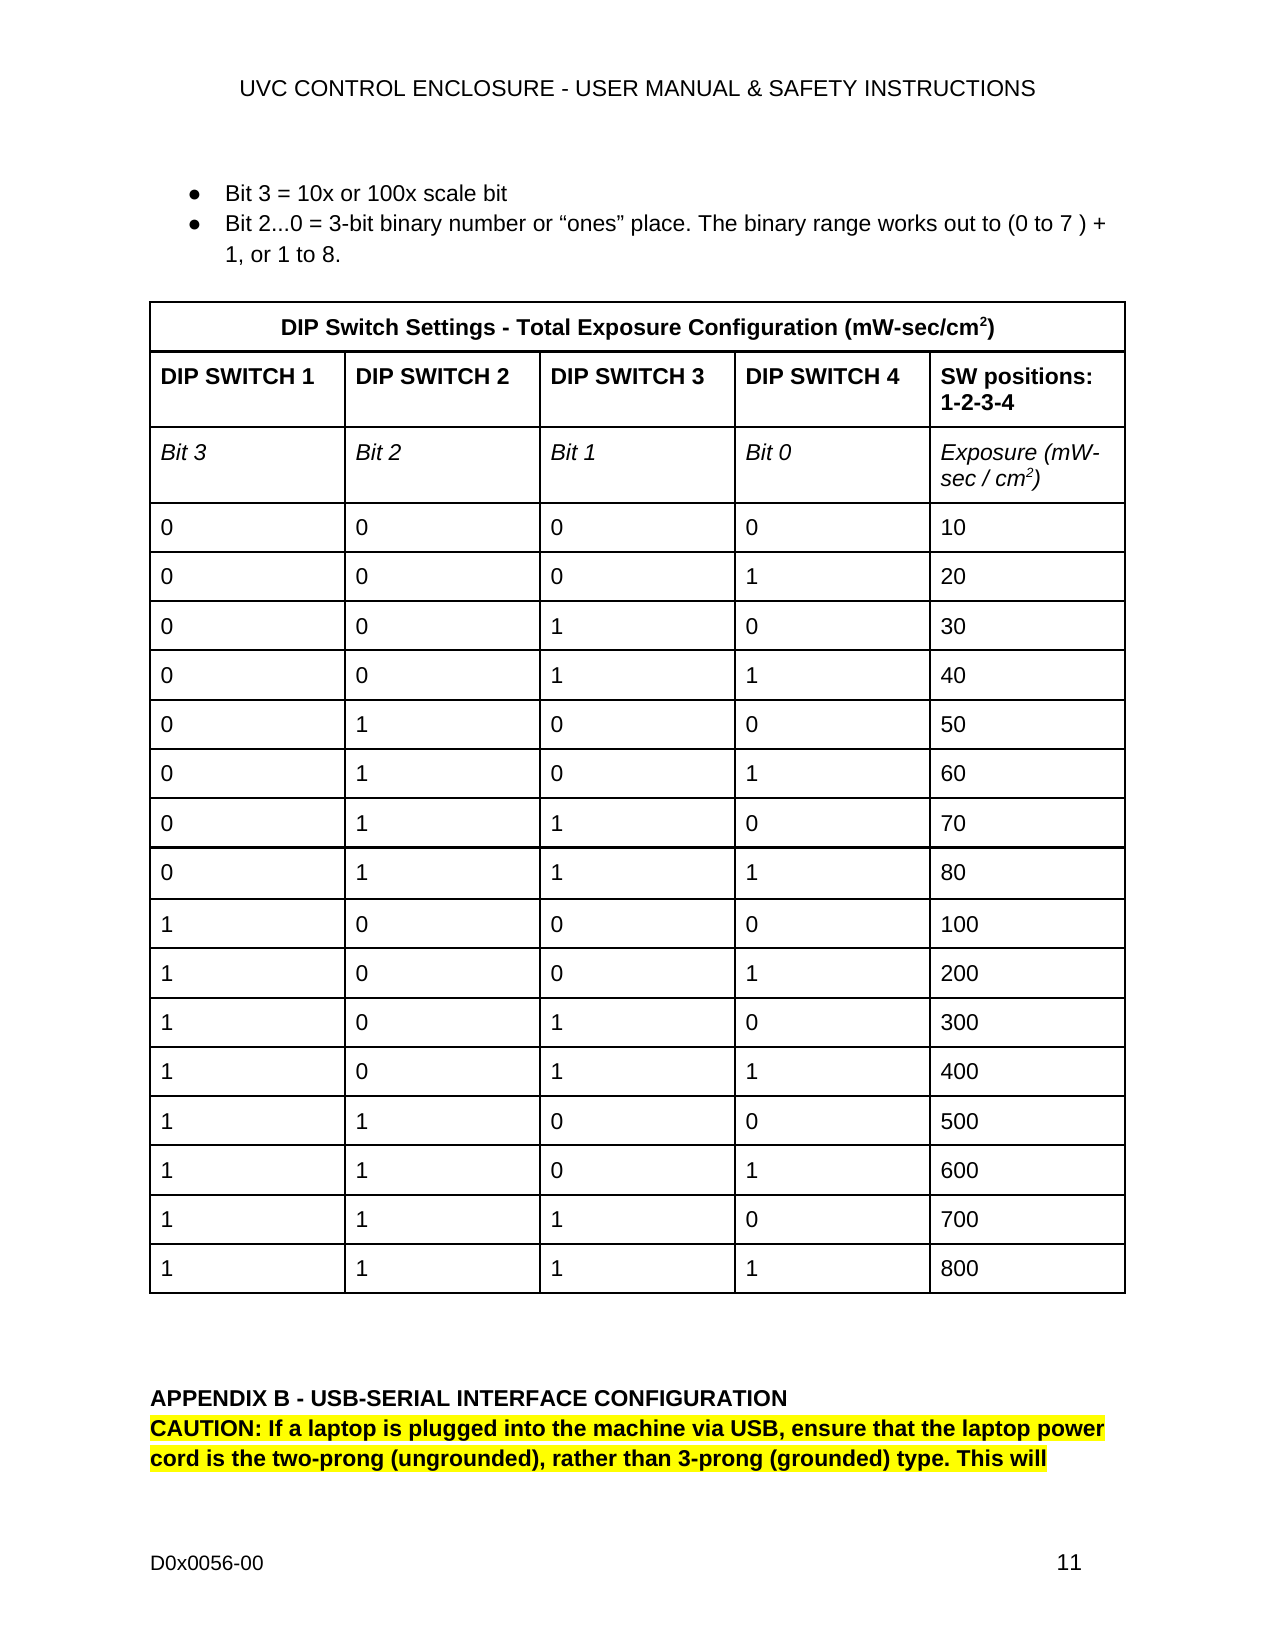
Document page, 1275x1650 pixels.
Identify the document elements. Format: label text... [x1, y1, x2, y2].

table_cell 0 [346, 999, 539, 1046]
table_cell 0 [151, 849, 344, 898]
table_cell 0 [346, 900, 539, 947]
table_cell 20 [931, 553, 1124, 600]
table_cell 60 [931, 750, 1124, 797]
table_cell 1 [346, 1146, 539, 1194]
table_cell 1 [541, 799, 734, 846]
text CAUTION: If a laptop is plugged into the machine via USB, ensure that the laptop power cord is the two-prong (ungrounded), rather than 3-prong (grounded) type. This will [150, 1415, 1125, 1472]
table_cell 300 [931, 999, 1124, 1046]
table_cell 1 [151, 949, 344, 997]
table_cell Exposure (mW-sec / cm2) [931, 428, 1124, 502]
table_cell 1 [541, 1048, 734, 1095]
table_cell 70 [931, 799, 1124, 846]
table_cell SW positions: 1-2-3-4 [931, 353, 1124, 426]
table_cell 1 [541, 651, 734, 699]
table_cell 50 [931, 701, 1124, 748]
text APPENDIX B - USB-SERIAL INTERFACE CONFIGURATION [150, 1385, 1125, 1411]
table_cell 0 [346, 602, 539, 649]
table_cell 0 [541, 504, 734, 551]
table_cell 1 [151, 1245, 344, 1292]
table_cell 0 [541, 701, 734, 748]
table_cell 80 [931, 849, 1124, 898]
table_cell 700 [931, 1196, 1124, 1243]
table_cell 1 [736, 553, 929, 600]
table_cell 1 [151, 999, 344, 1046]
table_cell DIP SWITCH 4 [736, 353, 929, 426]
table_cell 1 [346, 849, 539, 898]
table_cell 0 [541, 900, 734, 947]
table_cell 1 [541, 602, 734, 649]
table_cell 0 [736, 701, 929, 748]
table_cell 1 [151, 900, 344, 947]
table_cell 1 [346, 1245, 539, 1292]
table_cell 800 [931, 1245, 1124, 1292]
table_cell 0 [151, 504, 344, 551]
table_cell 10 [931, 504, 1124, 551]
table_cell 0 [151, 701, 344, 748]
table_cell 0 [736, 504, 929, 551]
table_cell 1 [151, 1097, 344, 1144]
table_cell DIP SWITCH 3 [541, 353, 734, 426]
table_cell 100 [931, 900, 1124, 947]
table_cell Bit 1 [541, 428, 734, 502]
table_cell 0 [346, 504, 539, 551]
table_cell 1 [346, 750, 539, 797]
table_cell 0 [736, 799, 929, 846]
table_cell Bit 2 [346, 428, 539, 502]
list Bit 2...0 = 3-bit binary number or “ones” place. The binary range works out to (0 to 7 ) + 1, or 1 to 8. [187, 210, 1125, 267]
table_cell 1 [736, 849, 929, 898]
table_cell 0 [736, 900, 929, 947]
table_cell 1 [541, 1196, 734, 1243]
table_cell 0 [541, 1146, 734, 1194]
table_cell 0 [346, 1048, 539, 1095]
table_cell 400 [931, 1048, 1124, 1095]
table_cell 0 [346, 651, 539, 699]
table_cell 1 [541, 999, 734, 1046]
table_cell 1 [736, 651, 929, 699]
table_cell 0 [541, 553, 734, 600]
table_cell 1 [346, 701, 539, 748]
table_cell 0 [346, 949, 539, 997]
table_cell 1 [346, 1097, 539, 1144]
table_cell 1 [736, 1048, 929, 1095]
table_cell 0 [541, 949, 734, 997]
table_cell 0 [736, 1196, 929, 1243]
table_header DIP Switch Settings - Total Exposure Configuration (mW-sec/cm2) [151, 303, 1124, 350]
table_cell 1 [346, 799, 539, 846]
table_cell 30 [931, 602, 1124, 649]
table_cell 1 [541, 849, 734, 898]
table_cell 0 [151, 799, 344, 846]
table_cell 600 [931, 1146, 1124, 1194]
table_cell DIP SWITCH 1 [151, 353, 344, 426]
table_cell 0 [151, 553, 344, 600]
table_cell 0 [736, 1097, 929, 1144]
table_cell 1 [736, 1245, 929, 1292]
table_cell 1 [736, 750, 929, 797]
table_cell Bit 0 [736, 428, 929, 502]
table_cell 0 [736, 602, 929, 649]
table_cell 1 [346, 1196, 539, 1243]
table_cell 0 [541, 750, 734, 797]
table_cell 0 [151, 750, 344, 797]
table_cell 1 [151, 1146, 344, 1194]
table_cell 1 [541, 1245, 734, 1292]
table_cell 1 [736, 949, 929, 997]
table_cell 0 [151, 602, 344, 649]
table_cell 0 [151, 651, 344, 699]
table_cell 500 [931, 1097, 1124, 1144]
table_cell 1 [151, 1196, 344, 1243]
list Bit 3 = 10x or 100x scale bit [187, 180, 1125, 207]
table_cell 1 [736, 1146, 929, 1194]
table_cell Bit 3 [151, 428, 344, 502]
table_cell 0 [541, 1097, 734, 1144]
table_cell 200 [931, 949, 1124, 997]
table_cell 0 [346, 553, 539, 600]
table_cell 0 [736, 999, 929, 1046]
table_cell 1 [151, 1048, 344, 1095]
table_cell DIP SWITCH 2 [346, 353, 539, 426]
table_cell 40 [931, 651, 1124, 699]
